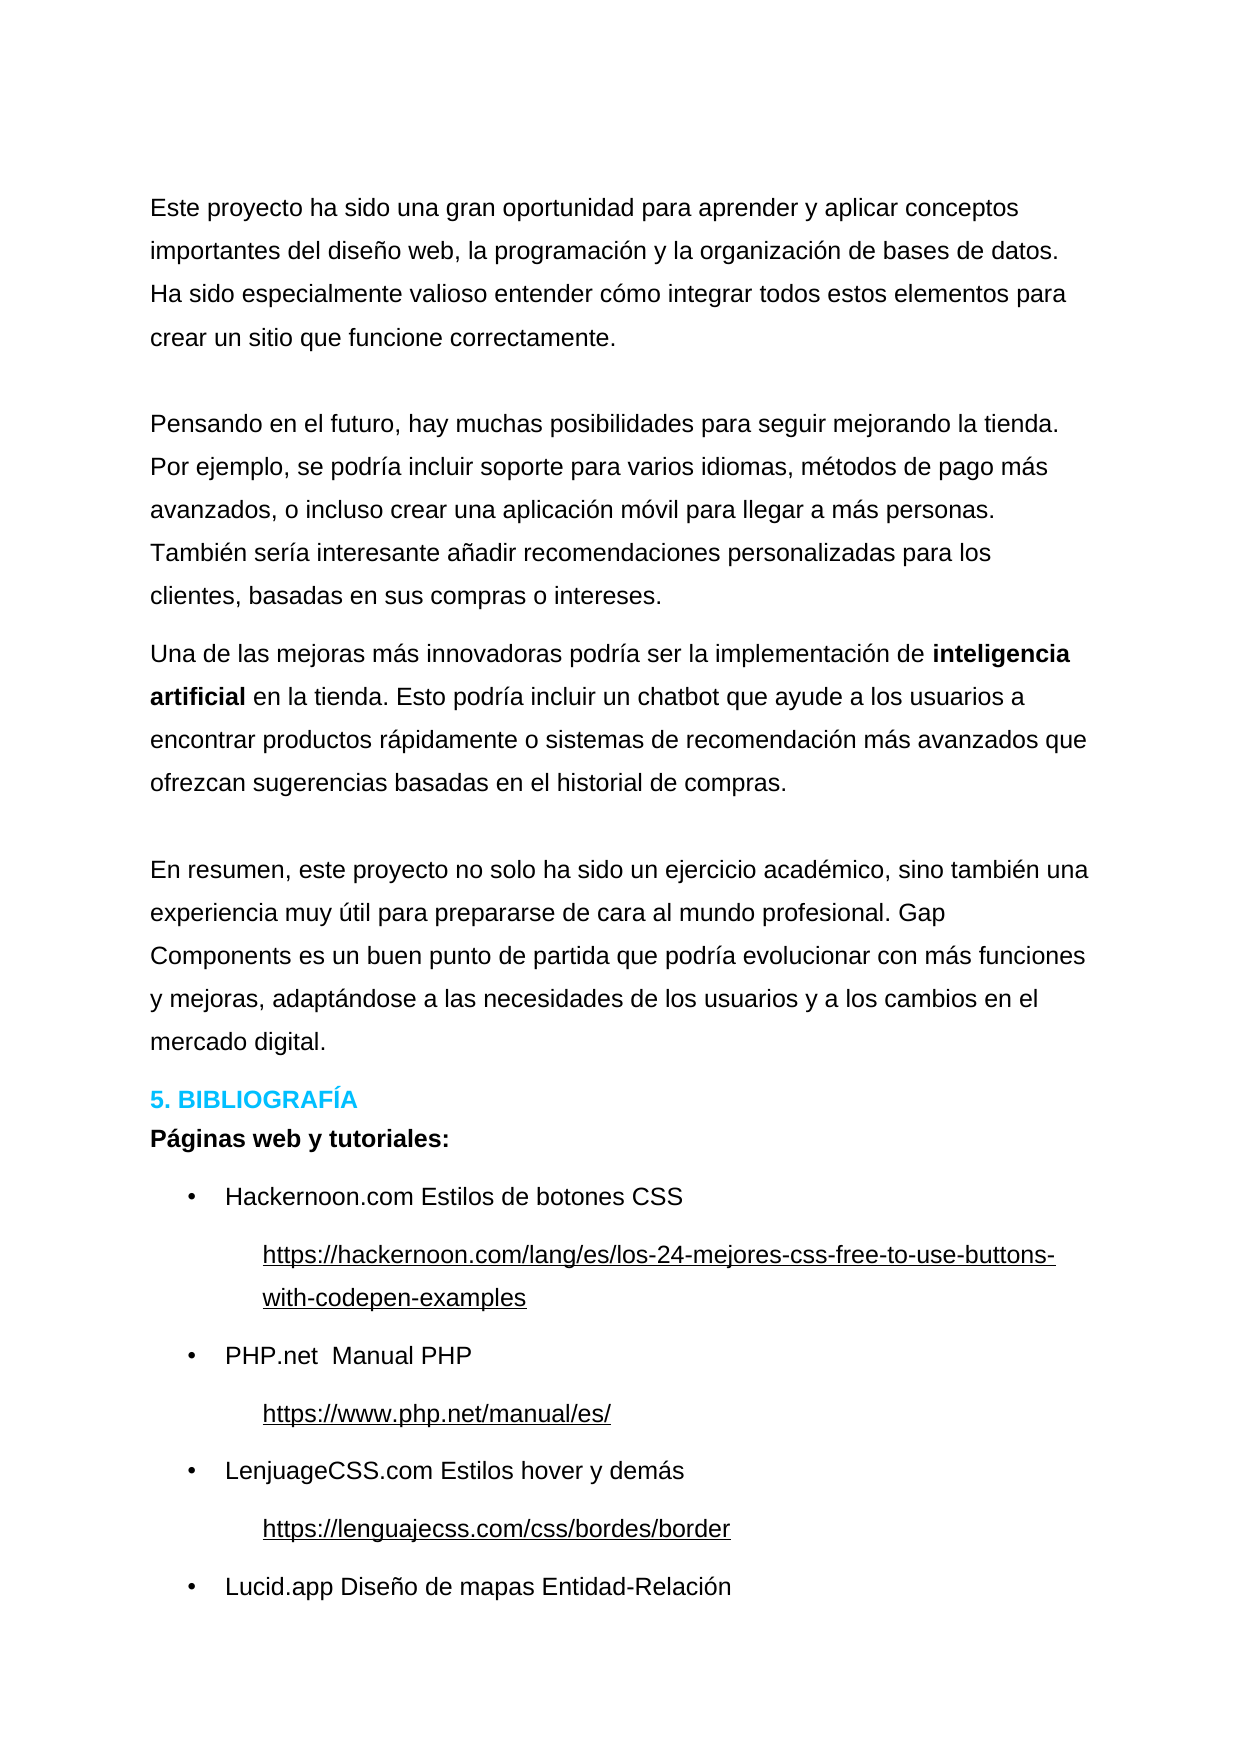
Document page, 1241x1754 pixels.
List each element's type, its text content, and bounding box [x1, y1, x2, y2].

list PHP.net Manual PHP [187, 1341, 1090, 1369]
list https://hackernoon.com/lang/es/los-24-mejores-css-free-to-use-buttons-with-codepen-examples [225, 1240, 1090, 1312]
text Este proyecto ha sido una gran oportunidad para aprender y aplicar conceptos importantes del diseño web, la programación y la organización de bases de datos. Ha sido especialmente valioso entender cómo integrar todos estos elementos para crear un sitio que funcione correctamente. Pensando en el futuro, hay muchas posibilidades para seguir mejorando la tienda. Por ejemplo, se podría incluir soporte para varios idiomas, métodos de pago más avanzados, o incluso crear una aplicación móvil para llegar a más personas. También sería interesante añadir recomendaciones personalizadas para los clientes, basadas en sus compras o intereses. [150, 150, 1090, 610]
list https://lenguajecss.com/css/bordes/border [225, 1514, 1090, 1543]
list Lucid.app Diseño de mapas Entidad-Relación [187, 1572, 1090, 1601]
text Una de las mejoras más innovadoras podría ser la implementación de inteligencia artificial en la tienda. Esto podría incluir un chatbot que ayude a los usuarios a encontrar productos rápidamente o sistemas de recomendación más avanzados que ofrezcan sugerencias basadas en el historial de compras. En resumen, este proyecto no solo ha sido un ejercicio académico, sino también una experiencia muy útil para prepararse de cara al mundo profesional. Gap Components es un buen punto de partida que podría evolucionar con más funciones y mejoras, adaptándose a las necesidades de los usuarios y a los cambios en el mercado digital. [150, 639, 1090, 1056]
subtitle 5. BIBLIOGRAFÍA [150, 1085, 1090, 1113]
list LenjuageCSS.com Estilos hover y demás [187, 1456, 1090, 1485]
list https://www.php.net/manual/es/ [225, 1398, 1090, 1427]
list Hackernoon.com Estilos de botones CSS [187, 1182, 1090, 1211]
text Páginas web y tutoriales: [150, 1124, 1090, 1153]
